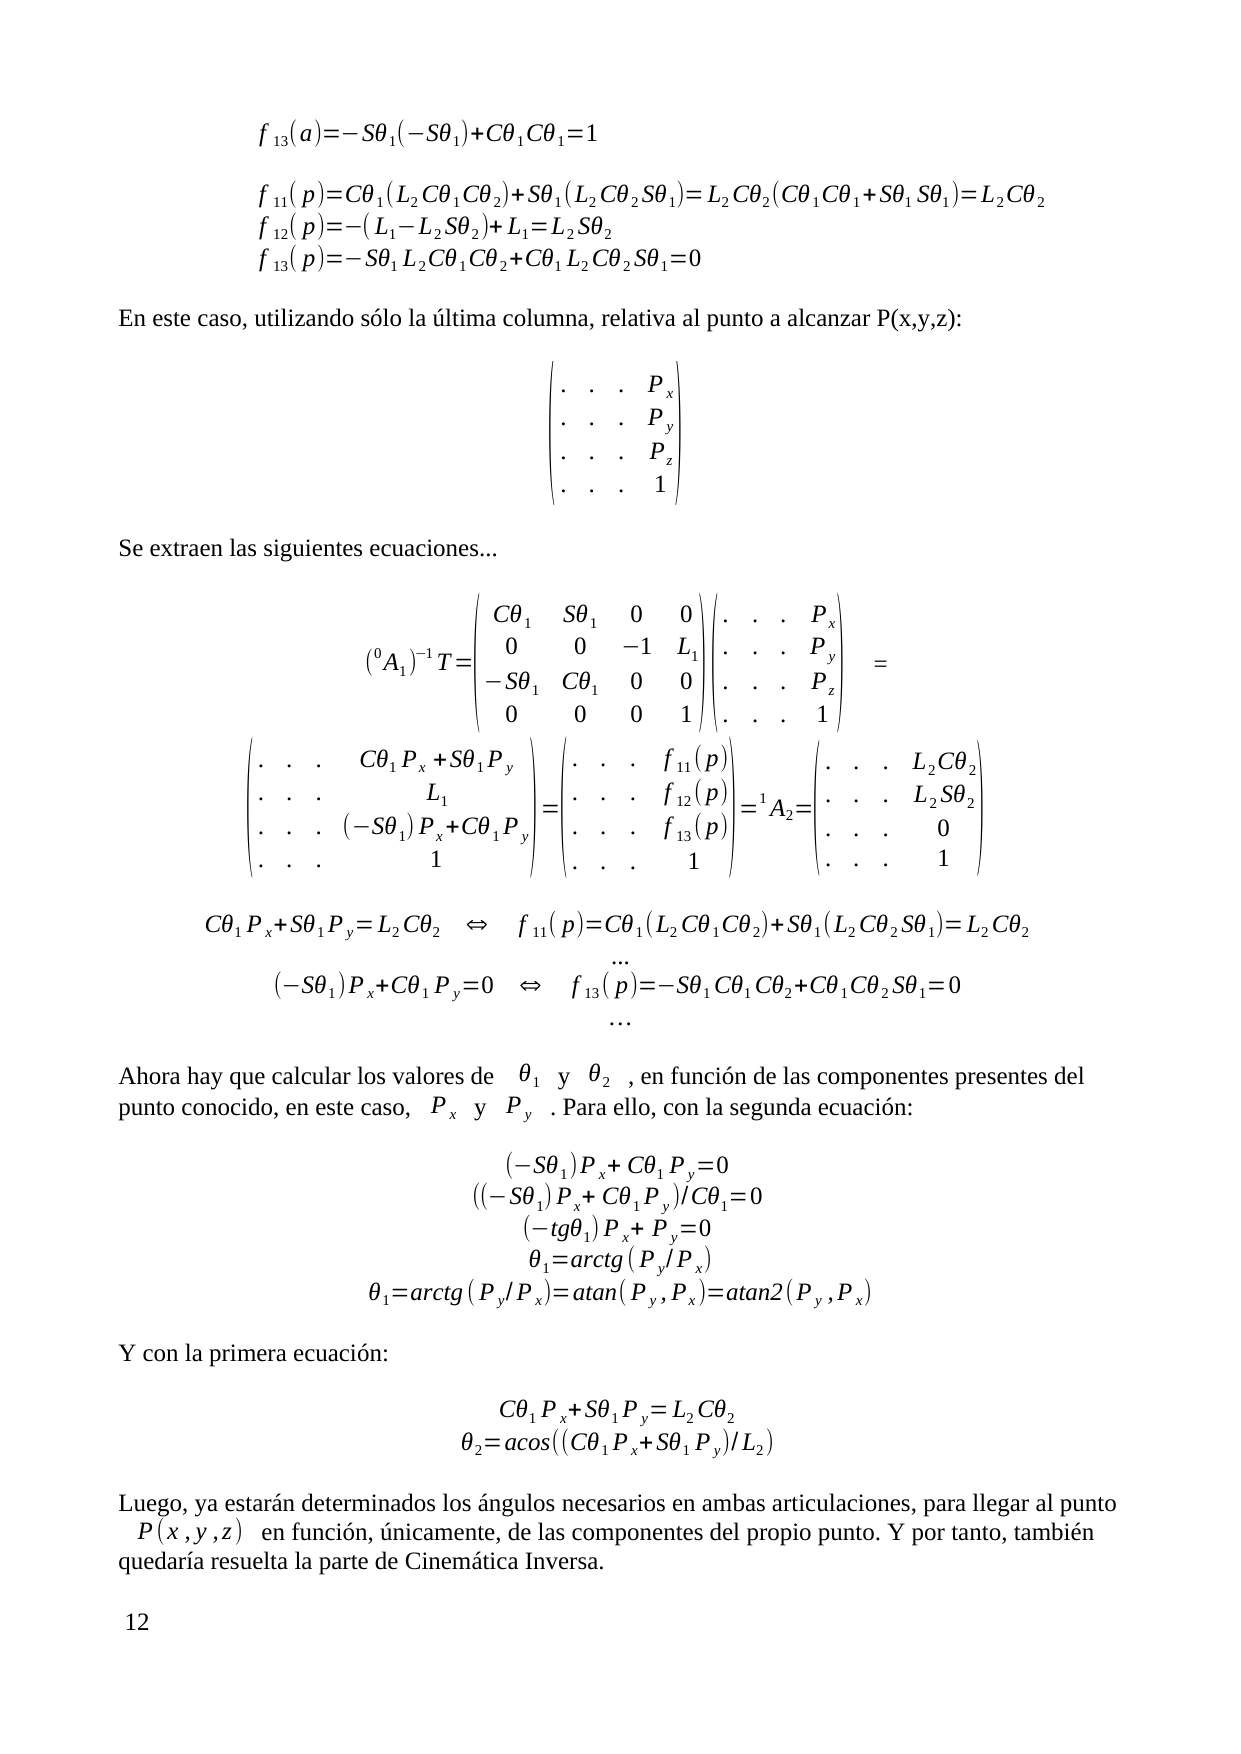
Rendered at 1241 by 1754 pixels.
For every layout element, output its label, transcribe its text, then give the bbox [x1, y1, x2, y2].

text Ahora hay que calcular los valores de y, en función de las componentes presentes del punto conocido, en este caso,y. Para ello, con la segunda ecuación: [118, 1060, 1122, 1123]
text = [118, 591, 1122, 735]
text Luego, ya estarán determinados los ángulos necesarios en ambas articulaciones, para llegar al puntoen función, únicamente, de las componentes del propio punto. Y por tanto, también quedaría resuelta la parte de Cinemática Inversa. [118, 1488, 1122, 1575]
text … [118, 1002, 1122, 1031]
text Y con la primera ecuación: [118, 1338, 1122, 1367]
text En este caso, utilizando sólo la última columna, relativa al punto a alcanzar P(x,y,z): [118, 303, 1122, 332]
text Se extraen las siguientes ecuaciones... [118, 533, 1122, 562]
text ... [118, 941, 1122, 970]
